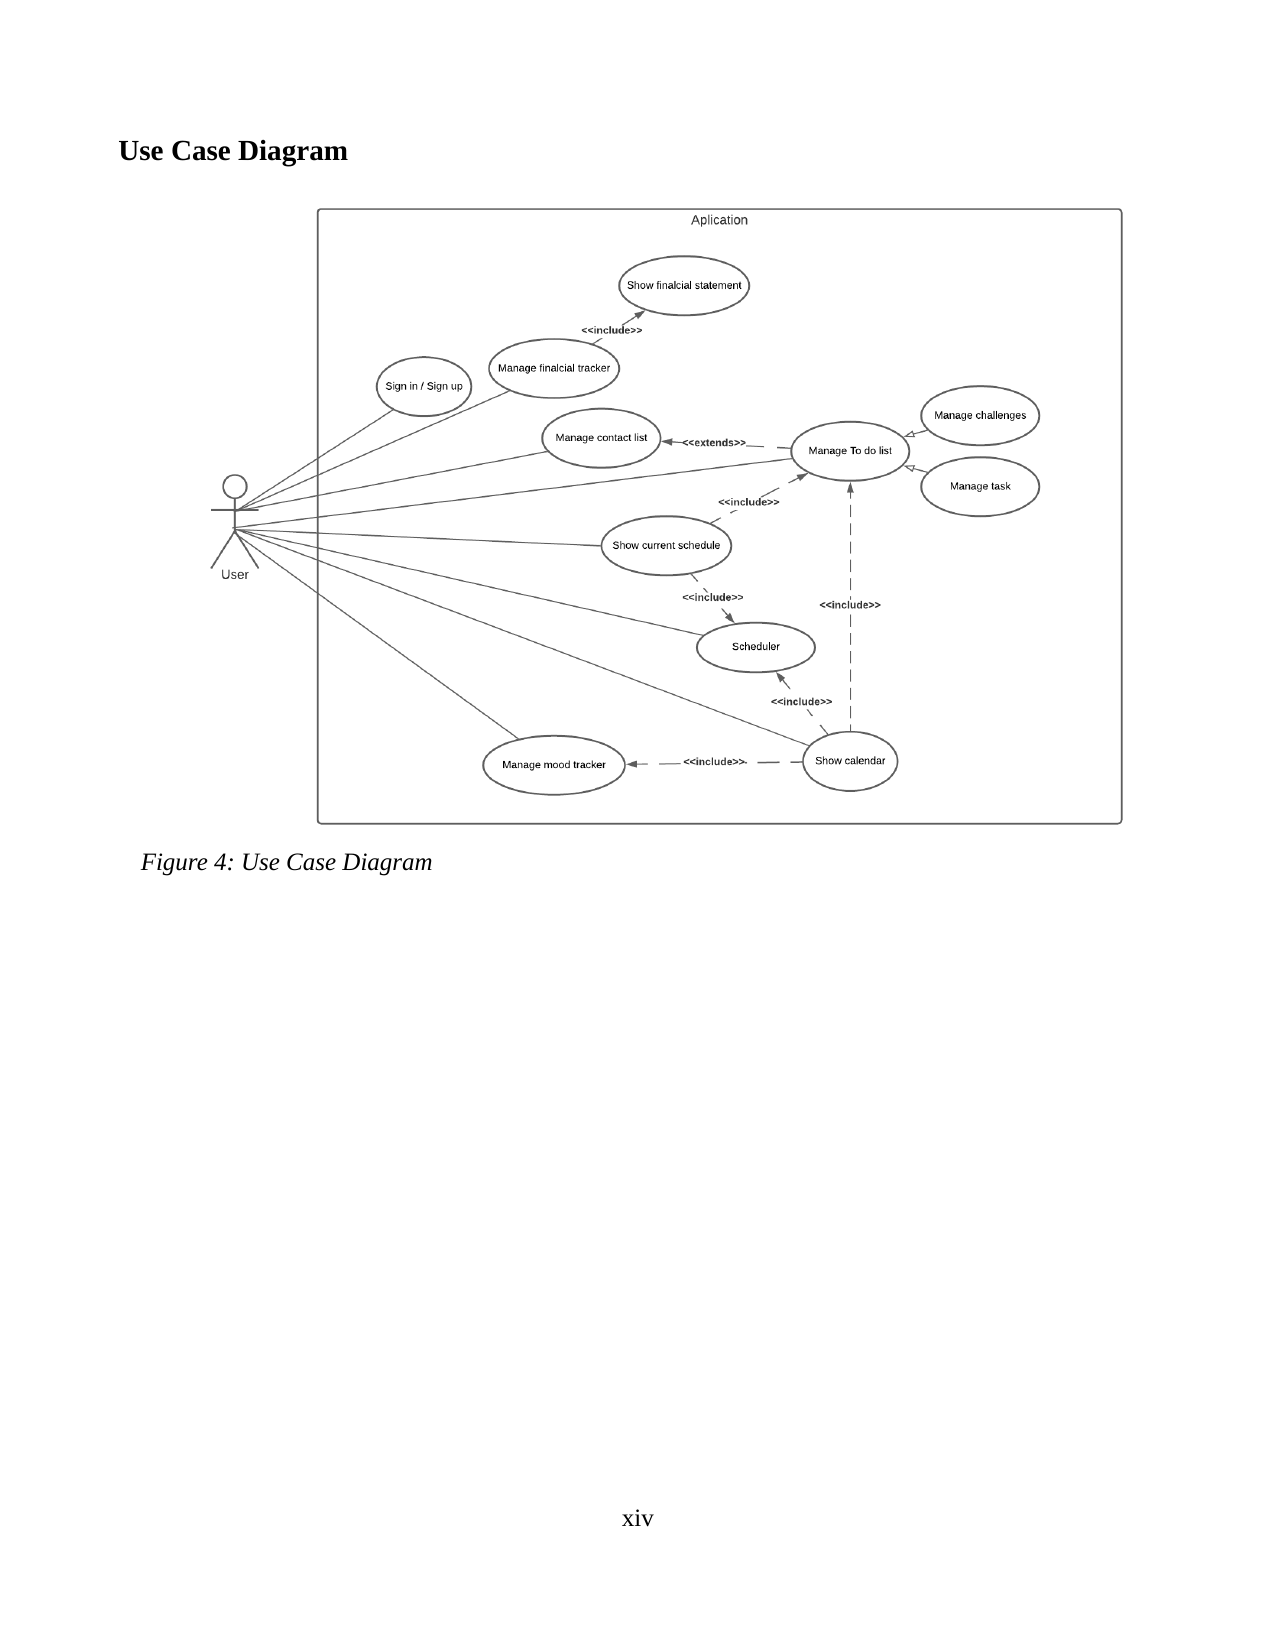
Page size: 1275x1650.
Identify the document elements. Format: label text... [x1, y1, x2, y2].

text Figure 4: Use Case Diagram [141, 847, 1144, 876]
subtitle Use Case Diagram [118, 133, 1157, 166]
picture [140, 185, 1145, 847]
